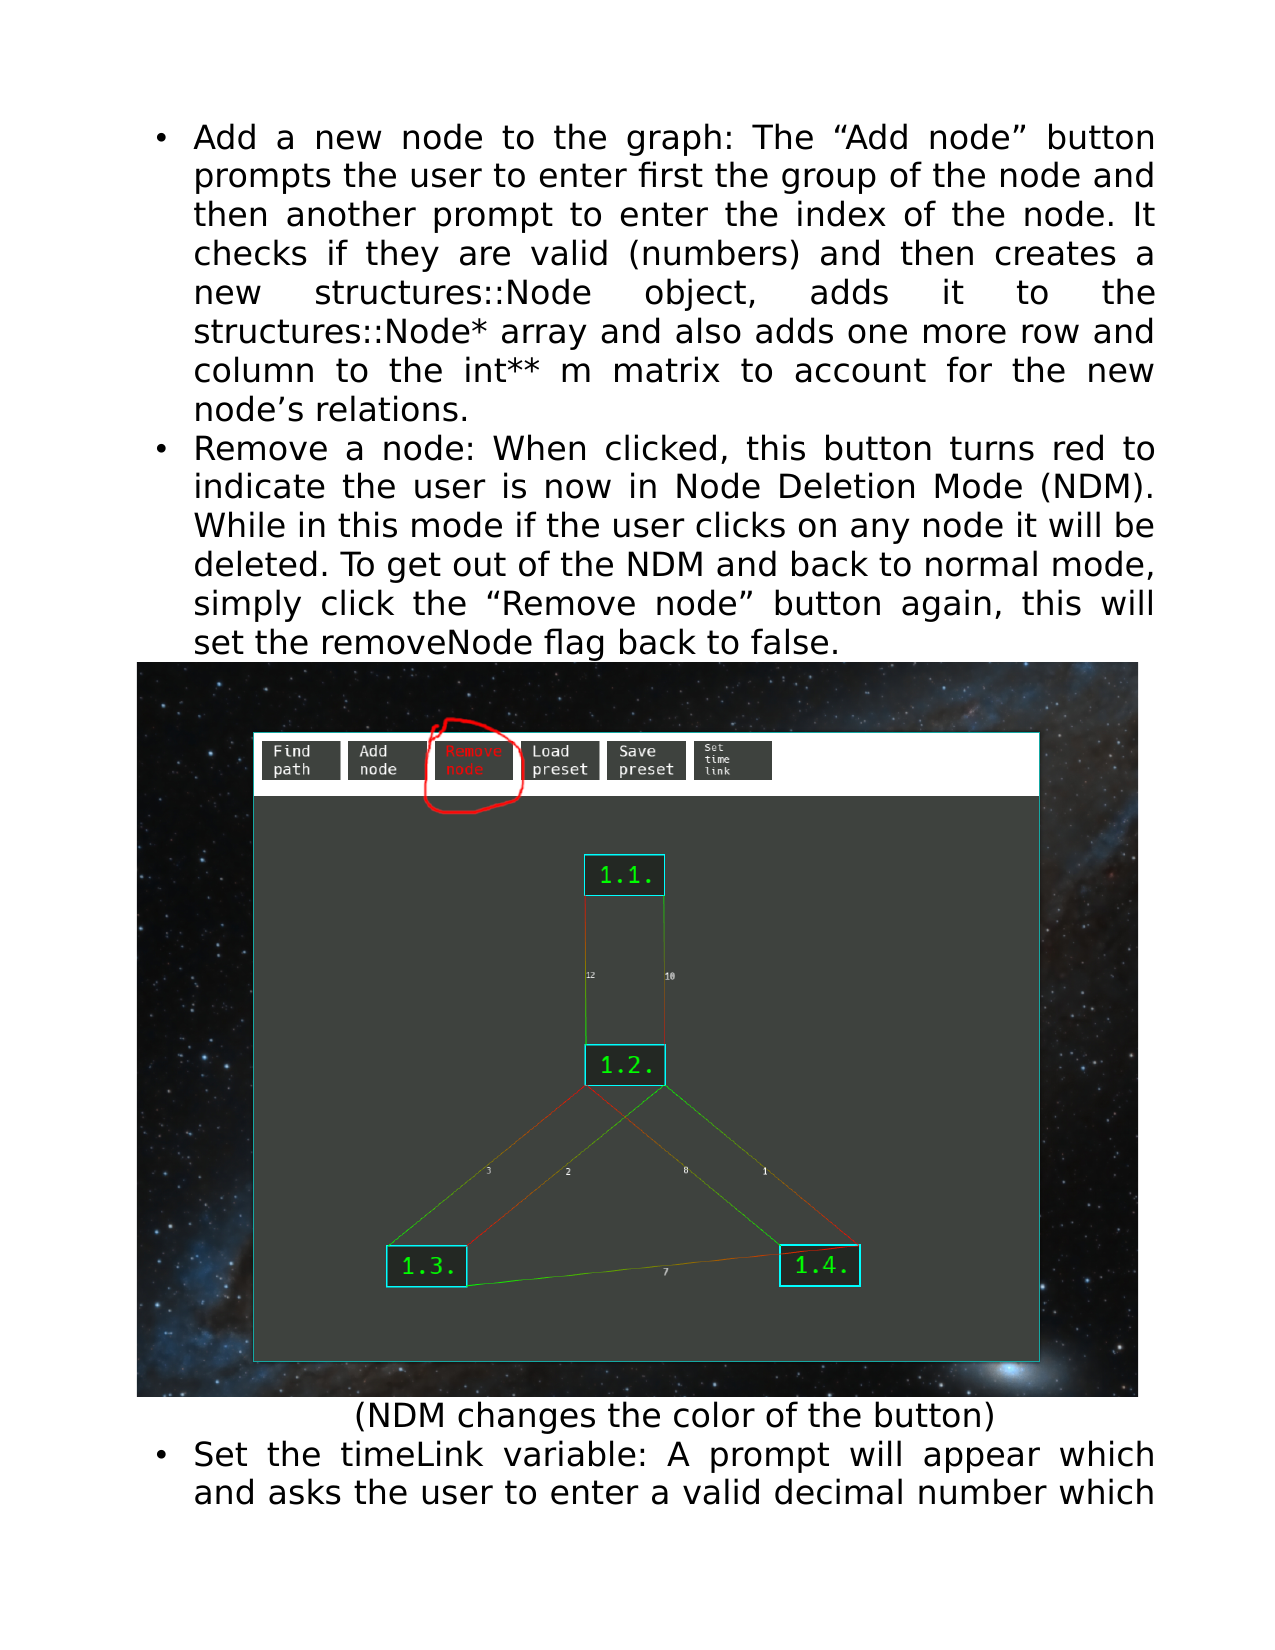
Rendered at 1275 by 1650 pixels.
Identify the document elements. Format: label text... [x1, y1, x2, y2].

list Remove a node: When clicked, this button turns red to indicate the user is now in Node Deletion Mode (NDM). While in this mode if the user clicks on any node it will be deleted. To get out of the NDM and back to normal mode, simply click the “Remove node” button again, this will set the removeNode flag back to false. [156, 429, 1157, 662]
picture [136, 662, 1139, 1397]
list (NDM changes the color of the button) [156, 662, 1157, 1435]
list Set the timeLink variable: A prompt will appear which and asks the user to enter a valid decimal number which [156, 1435, 1157, 1513]
list Add a new node to the graph: The “Add node” button prompts the user to enter first the group of the node and then another prompt to enter the index of the node. It checks if they are valid (numbers) and then creates a new structures::Node object, adds it to the structures::Node* array and also adds one more row and column to the int** m matrix to account for the new node’s relations. [156, 118, 1157, 429]
